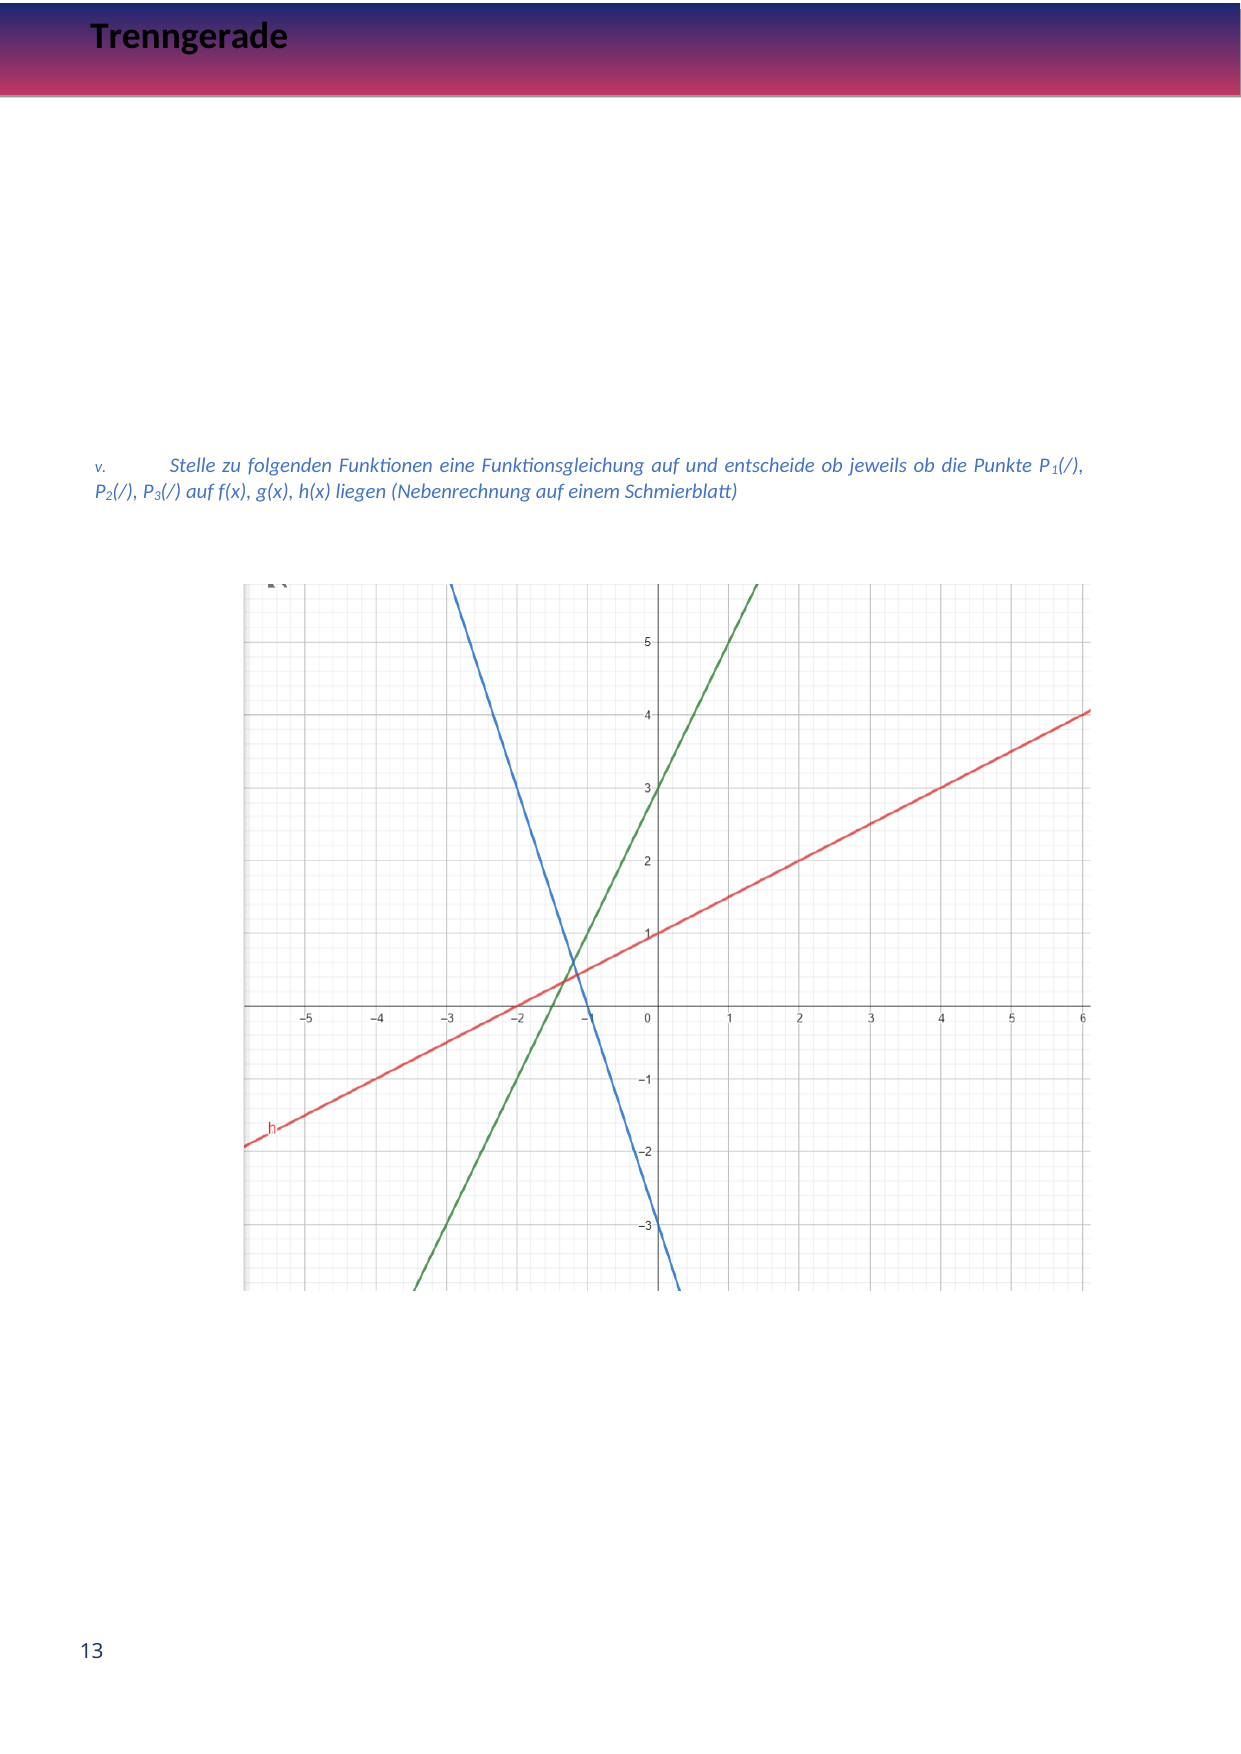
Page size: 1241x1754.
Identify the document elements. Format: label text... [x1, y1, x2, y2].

list Stelle zu folgenden Funktionen eine Funktionsgleichung auf und entscheide ob jeweils ob die Punkte P1(/), P2(/), P3(/) auf f(x), g(x), h(x) liegen (Nebenrechnung auf einem Schmierblatt) [94, 452, 1086, 503]
